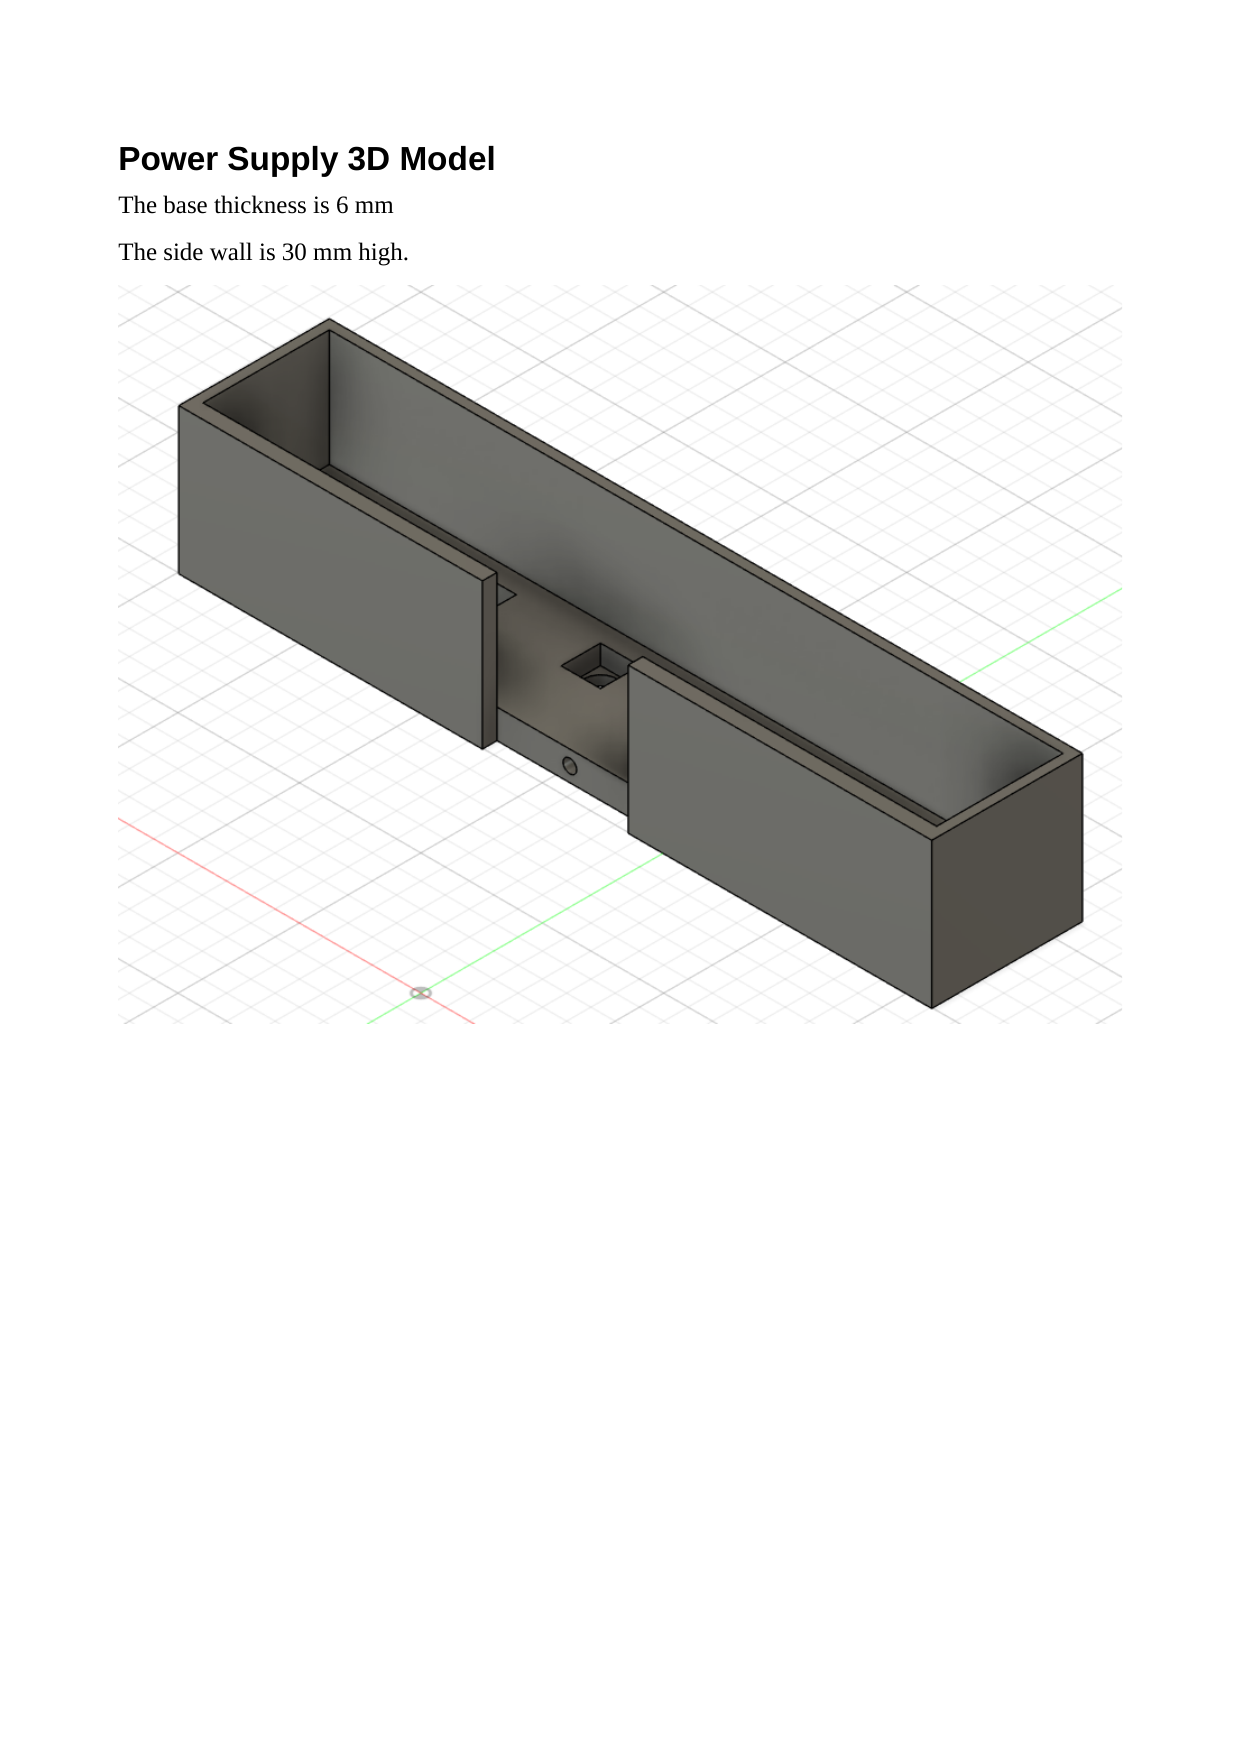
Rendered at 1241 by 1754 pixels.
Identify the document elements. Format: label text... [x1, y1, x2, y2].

picture [118, 285, 1123, 1024]
text The base thickness is 6 mm [118, 190, 1122, 219]
text The side wall is 30 mm high. [118, 237, 1122, 266]
subtitle Power Supply 3D Model [118, 139, 1122, 177]
